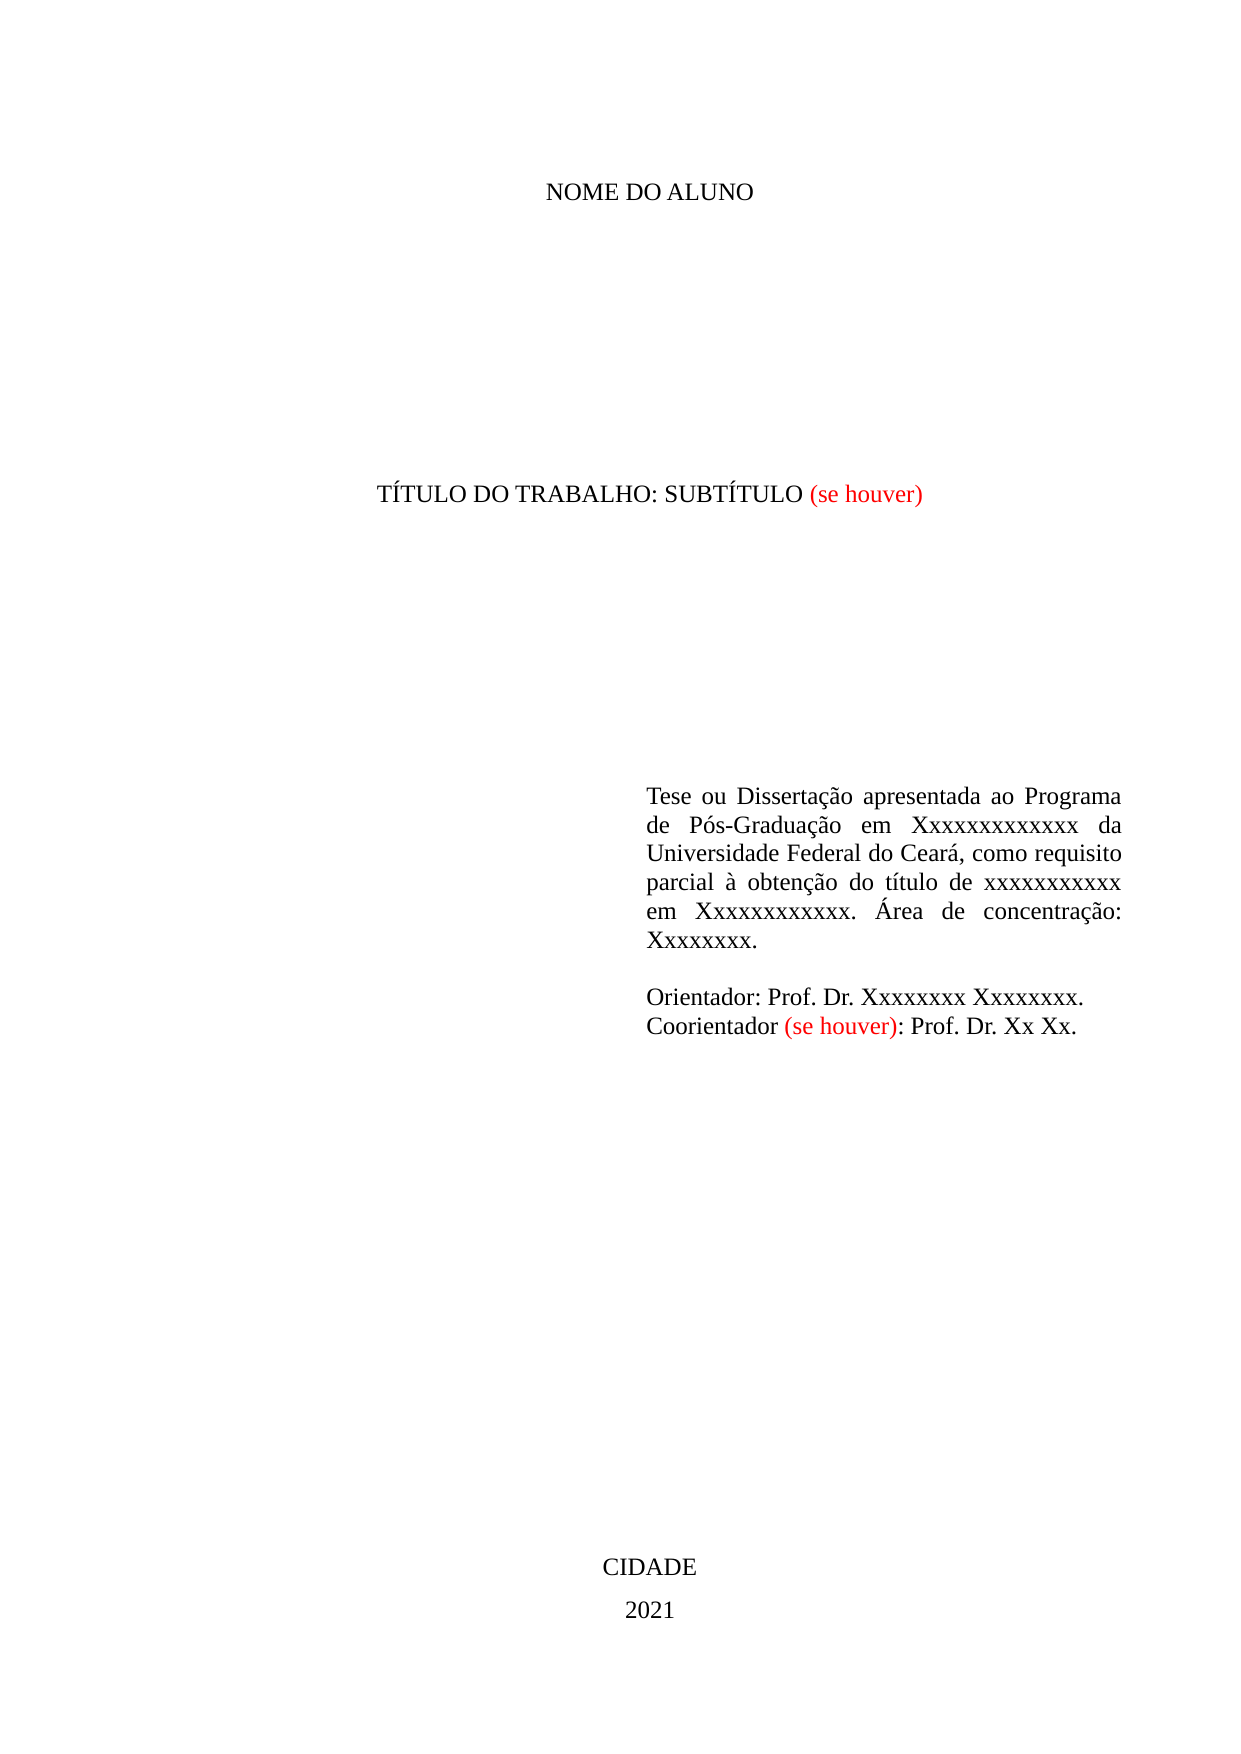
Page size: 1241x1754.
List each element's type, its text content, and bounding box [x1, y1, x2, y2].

text 2021 [177, 1595, 1122, 1624]
text TÍTULO DO TRABALHO: SUBTÍTULO (se houver) [177, 479, 1122, 508]
text NOME DO ALUNO [177, 177, 1122, 206]
text Tese ou Dissertação apresentada ao Programa de Pós-Graduação em Xxxxxxxxxxxxx da Universidade Federal do Ceará, como requisito parcial à obtenção do título de xxxxxxxxxxx em Xxxxxxxxxxxx. Área de concentração: Xxxxxxxx. [646, 781, 1122, 953]
text Orientador: Prof. Dr. Xxxxxxxx Xxxxxxxx. [646, 982, 1122, 1011]
text Coorientador (se houver): Prof. Dr. Xx Xx. [646, 1011, 1122, 1040]
text CIDADE [177, 1552, 1122, 1581]
